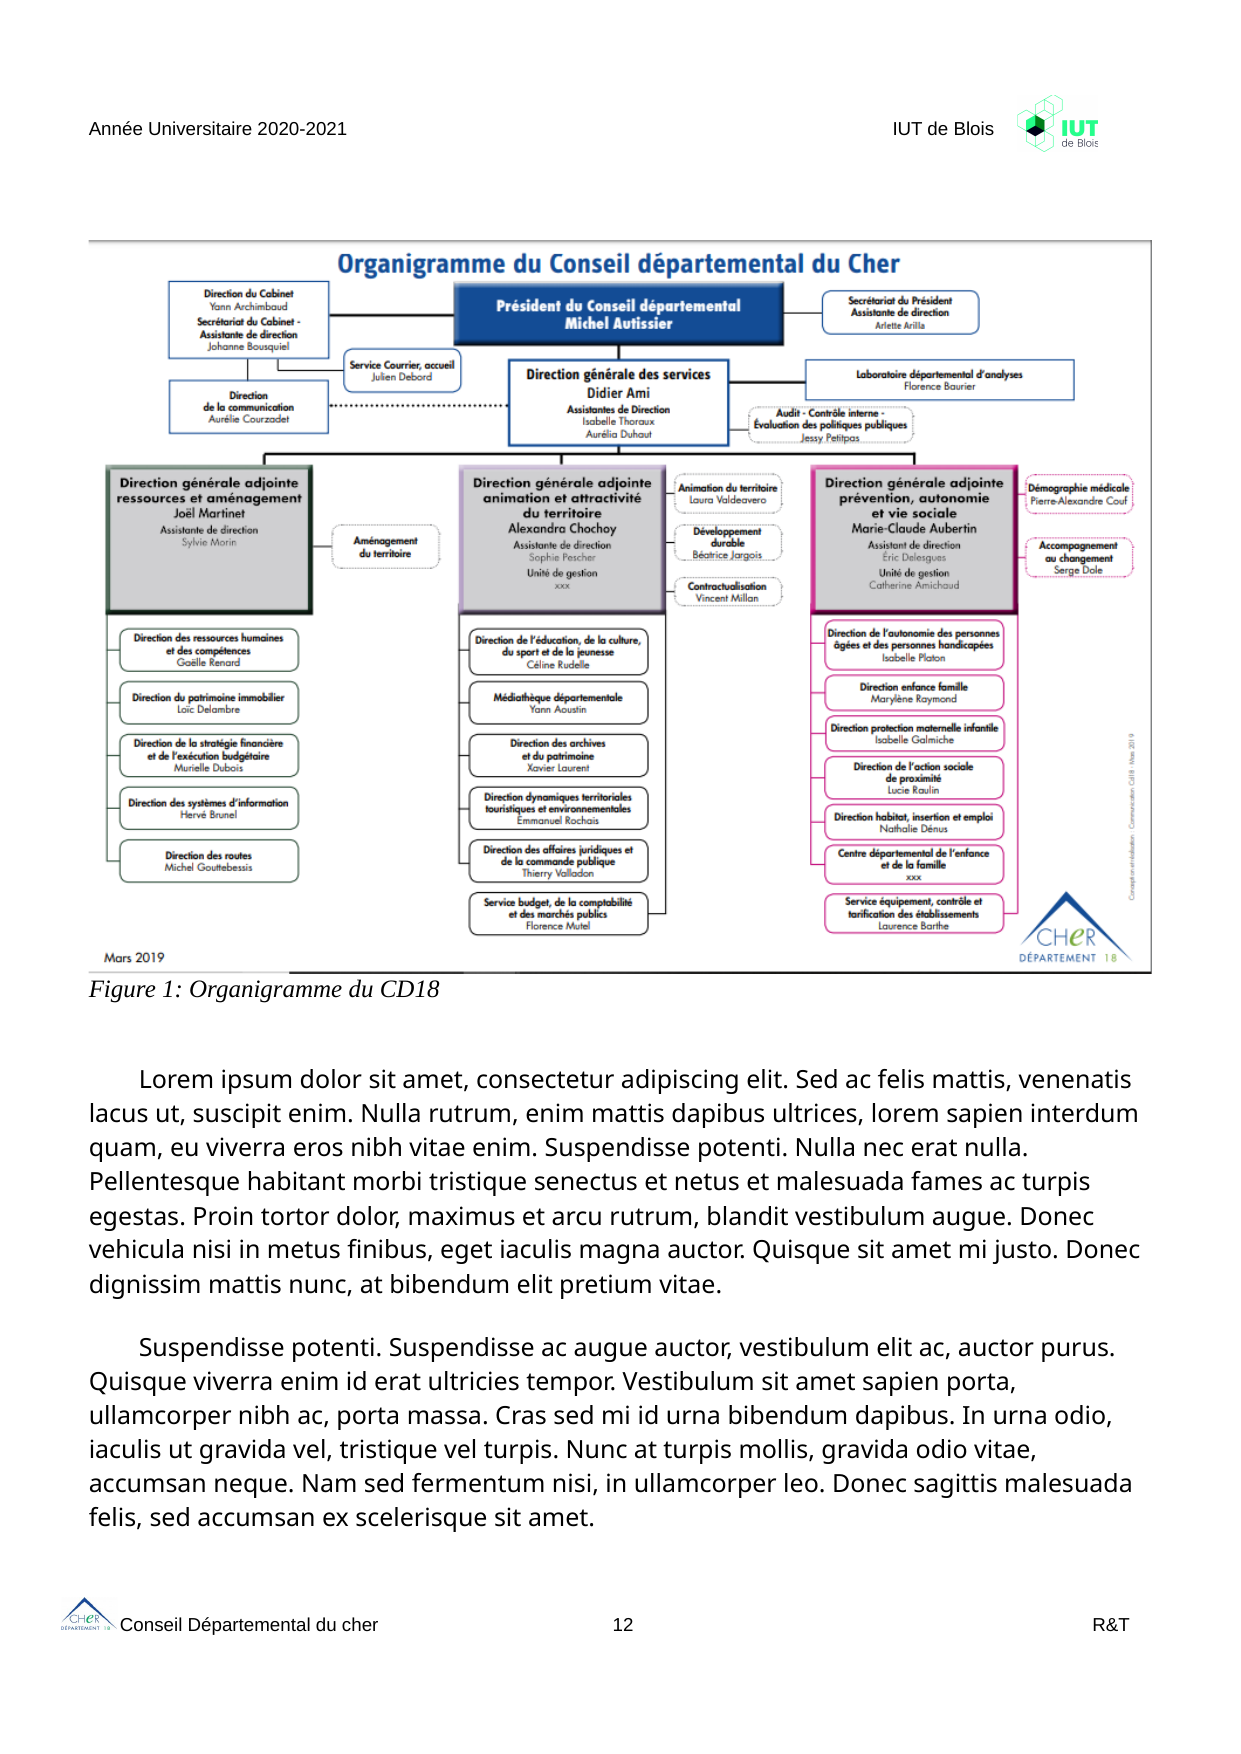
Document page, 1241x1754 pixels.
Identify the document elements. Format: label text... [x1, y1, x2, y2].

text Figure 1: Organigramme du CD18 [88, 974, 1152, 1003]
text [88, 169, 1152, 240]
picture [88, 240, 1152, 974]
text Suspendisse potenti. Suspendisse ac augue auctor, vestibulum elit ac, auctor purus. Quisque viverra enim id erat ultricies tempor. Vestibulum sit amet sapien porta, ullamcorper nibh ac, porta massa. Cras sed mi id urna bibendum dapibus. In urna odio, iaculis ut gravida vel, tristique vel turpis. Nunc at turpis mollis, gravida odio vitae, accumsan neque. Nam sed fermentum nisi, in ullamcorper leo. Donec sagittis malesuada felis, sed accumsan ex scelerisque sit amet. [88, 1330, 1152, 1534]
text Lorem ipsum dolor sit amet, consectetur adipiscing elit. Sed ac felis mattis, venenatis lacus ut, suscipit enim. Nulla rutrum, enim mattis dapibus ultrices, lorem sapien interdum quam, eu viverra eros nibh vitae enim. Suspendisse potenti. Nulla nec erat nulla. Pellentesque habitant morbi tristique senectus et netus et malesuada fames ac turpis egestas. Proin tortor dolor, maximus et arcu rutrum, blandit vestibulum augue. Donec vehicula nisi in metus finibus, eget iaculis magna auctor. Quisque sit amet mi justo. Donec dignissim mattis nunc, at bibendum elit pretium vitae. [88, 1003, 1152, 1300]
picture [1017, 95, 1098, 152]
picture [61, 1597, 118, 1630]
